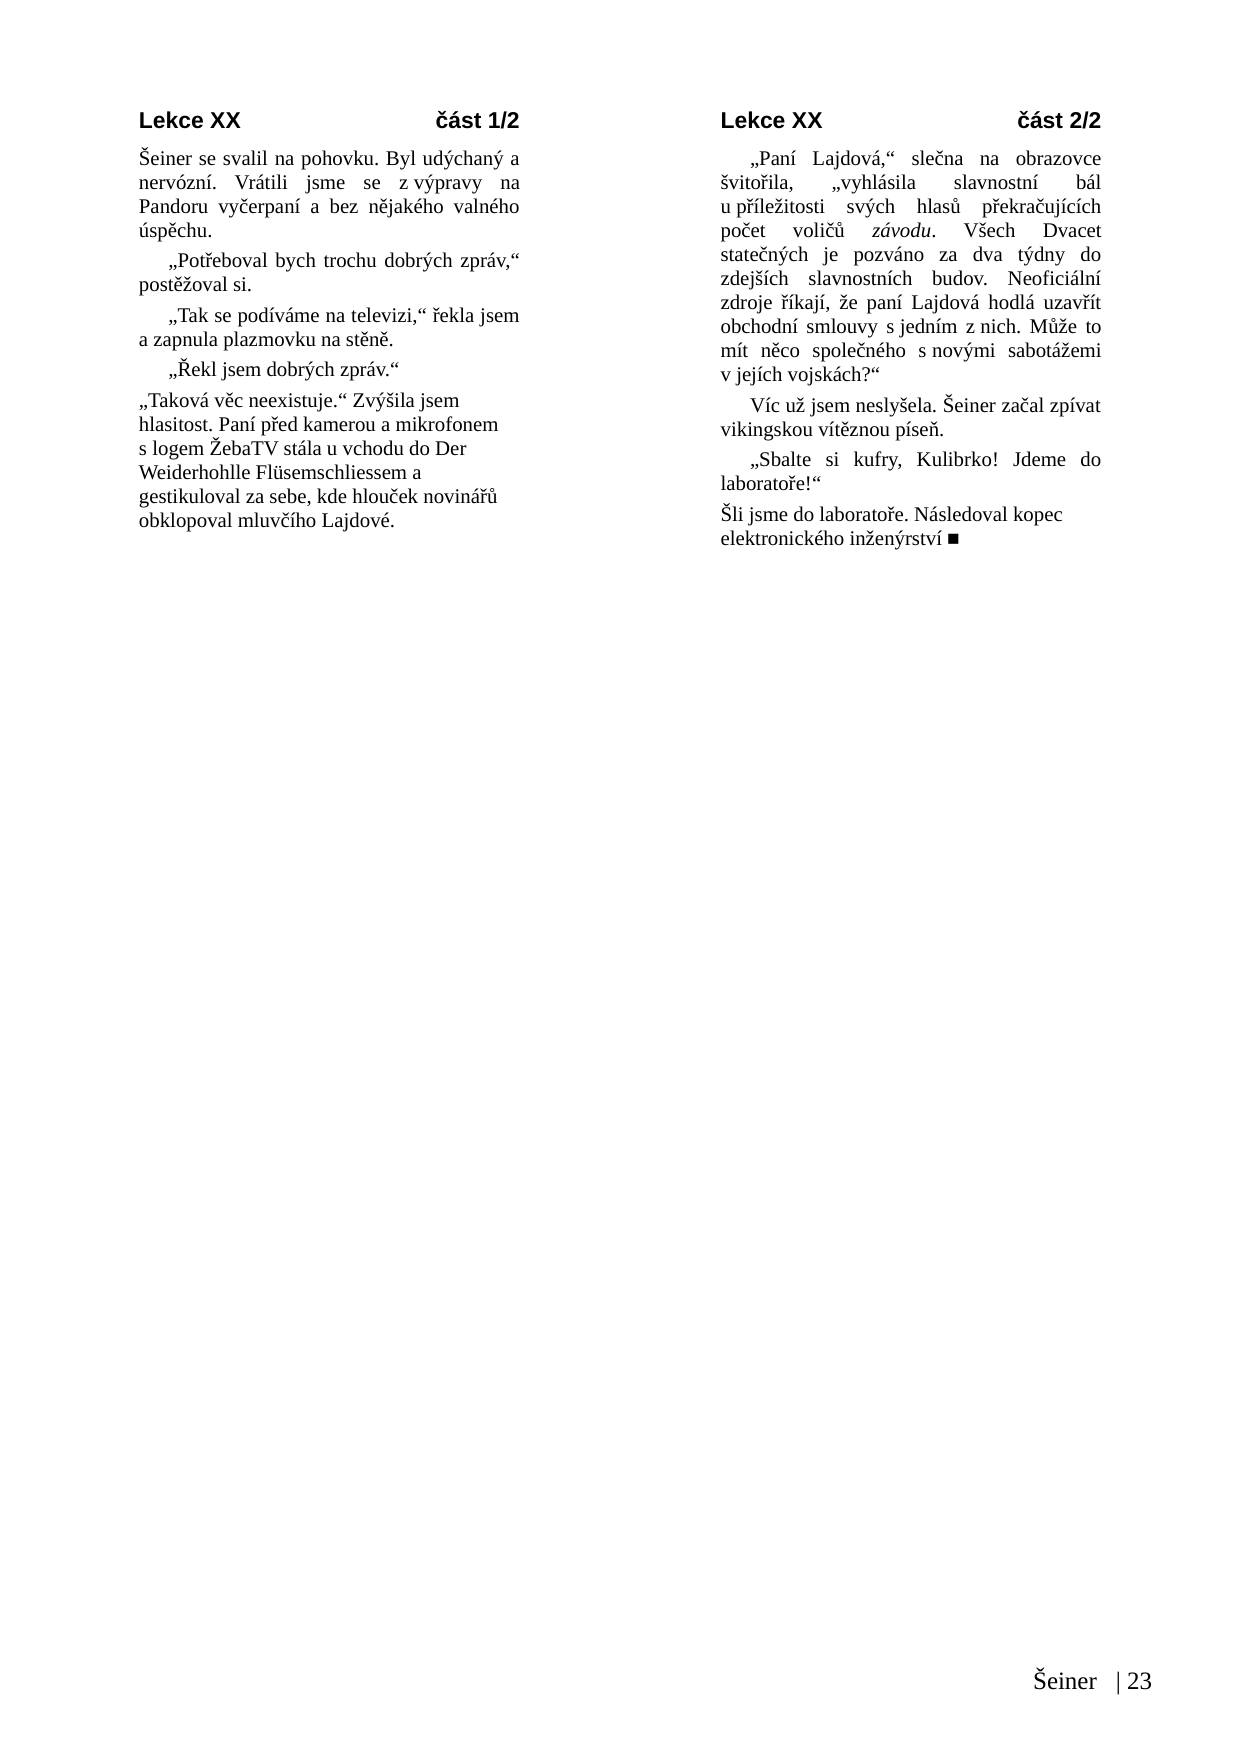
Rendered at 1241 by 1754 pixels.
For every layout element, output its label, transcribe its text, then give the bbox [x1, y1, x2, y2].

table_header Lekce XX část 2/2 „Paní Lajdová,“ slečna na obrazovce švitořila, „vyhlásila slavnostní bál u příležitosti svých hlasů překračujících počet voličů závodu. Všech Dvacet statečných je pozváno za dva týdny do zdejších slavnostních budov. Neoficiální zdroje říkají, že paní Lajdová hodlá uzavřít obchodní smlouvy s jedním z nich. Může to mít něco společného s novými sabotážemi v jejích vojskách?“ Víc už jsem neslyšela. Šeiner začal zpívat vikingskou vítěznou píseň. „Sbalte si kufry, Kulibrko! Jdeme do laboratoře!“ Šli jsme do laboratoře. Následoval kopec elektronického inženýrství ■ [715, 59, 1107, 562]
table_header Lekce XX část 1/2 Šeiner se svalil na pohovku. Byl udýchaný a nervózní. Vrátili jsme se z výpravy na Pandoru vyčerpaní a bez nějakého valného úspěchu. „Potřeboval bych trochu dobrých zpráv,“ postěžoval si. „Tak se podíváme na televizi,“ řekla jsem a zapnula plazmovku na stěně. „Řekl jsem dobrých zpráv.“ „Taková věc neexistuje.“ Zvýšila jsem hlasitost. Paní před kamerou a mikrofonem s logem ŽebaTV stála u vchodu do Der Weiderhohlle Flüsemschliessem a gestikuloval za sebe, kde hlouček novinářů obklopoval mluvčího Lajdové. [133, 59, 526, 562]
table_header [526, 59, 714, 562]
table_header [89, 59, 133, 562]
table_header [1107, 59, 1152, 562]
